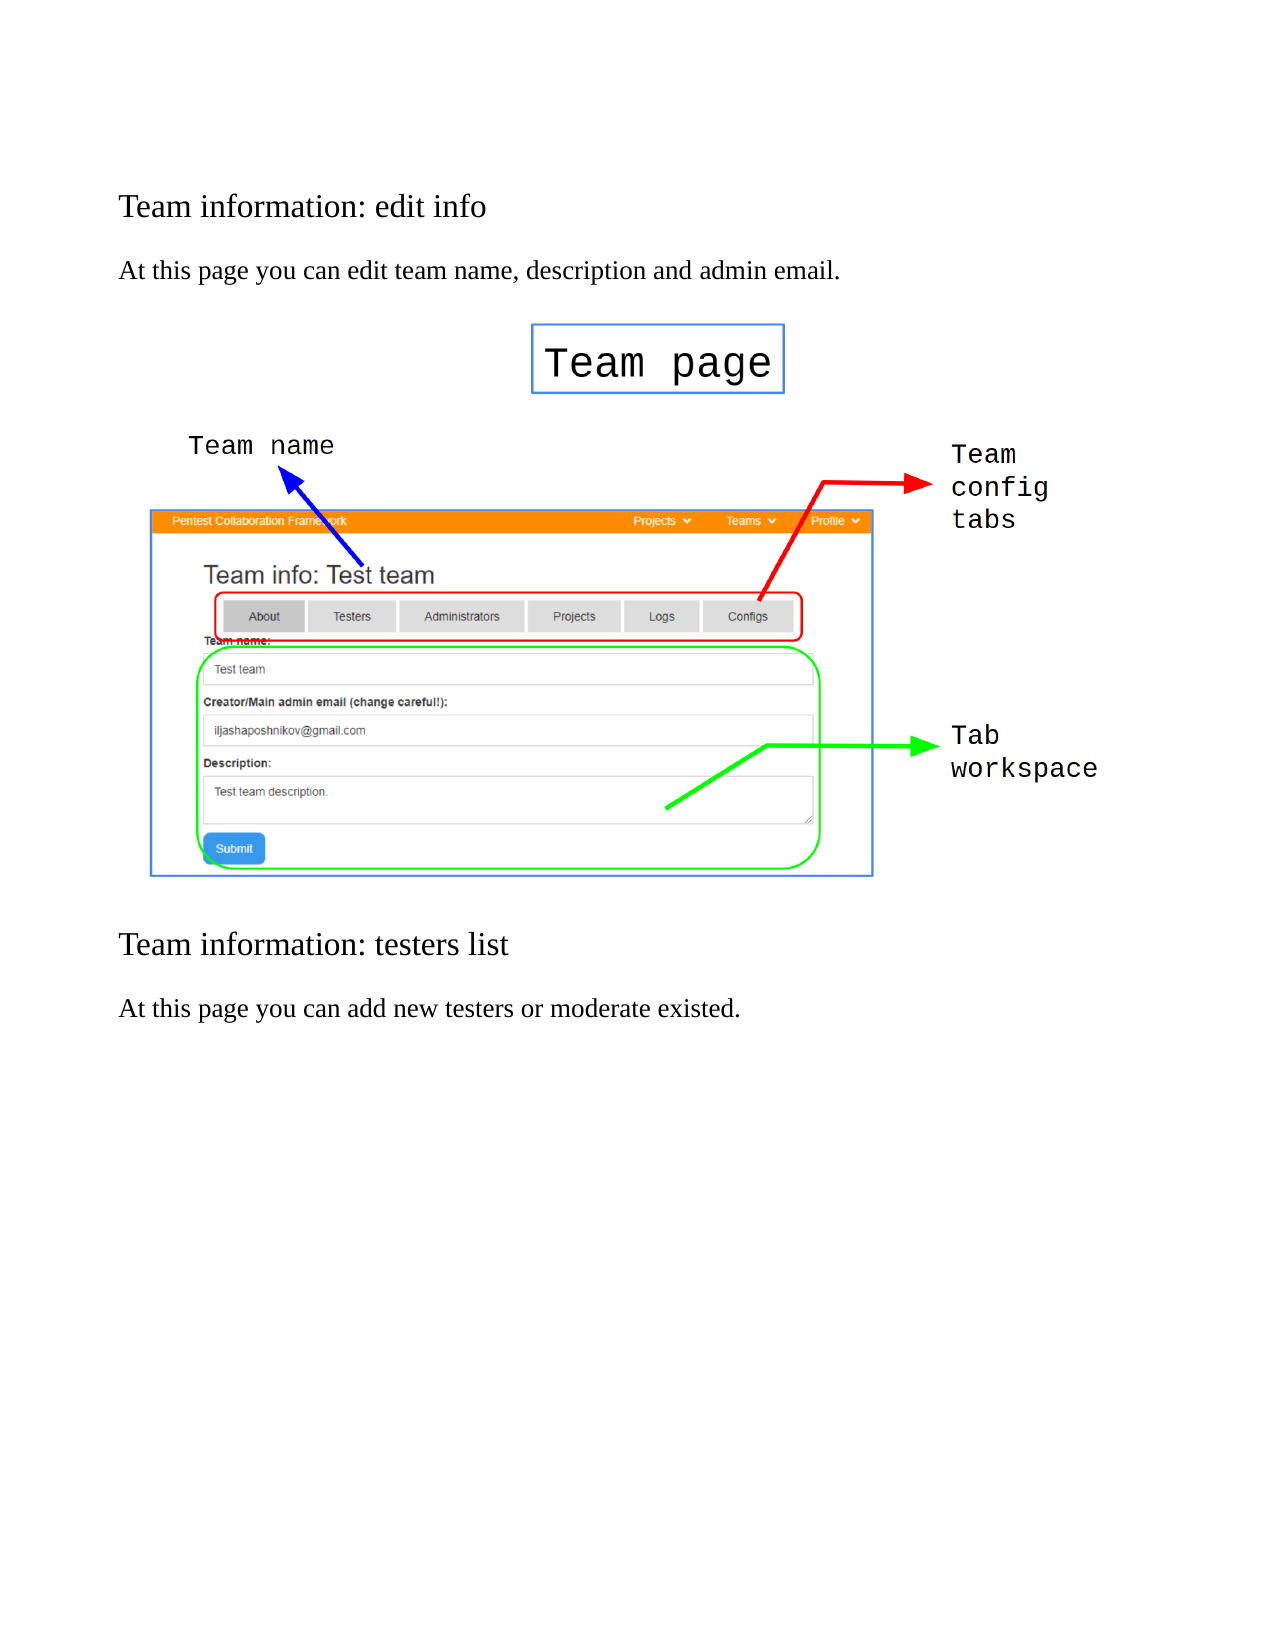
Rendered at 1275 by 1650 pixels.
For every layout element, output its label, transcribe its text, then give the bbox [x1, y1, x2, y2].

text Team information: testers list [118, 895, 1157, 963]
picture [118, 314, 1157, 895]
text Team information: edit info [118, 186, 1157, 224]
text At this page you can edit team name, description and ️admin email️. [118, 254, 1157, 285]
text At this page you can add new testers or moderate existed. [118, 992, 1157, 1023]
